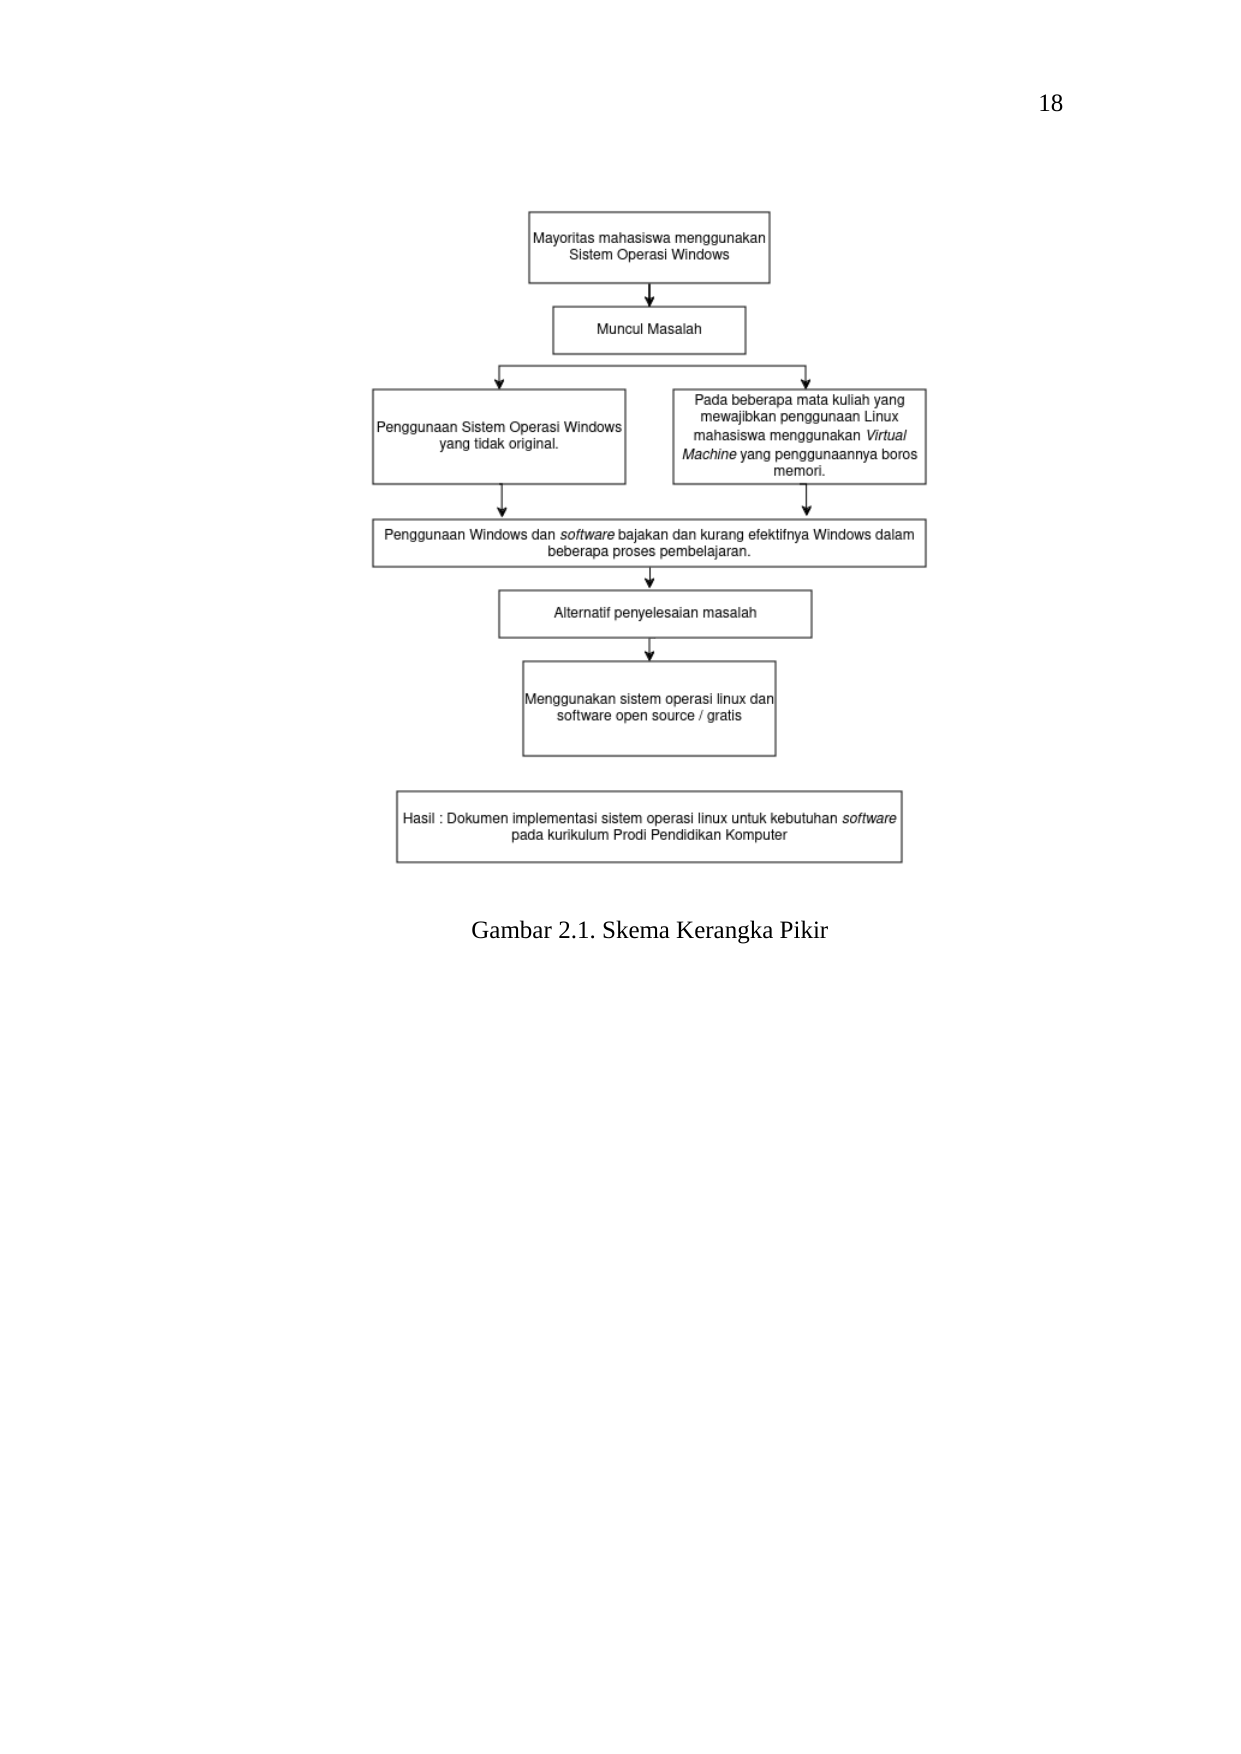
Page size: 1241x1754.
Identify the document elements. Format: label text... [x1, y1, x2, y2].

picture [289, 165, 1010, 886]
text Gambar 2.1. Skema Kerangka Pikir [289, 886, 1010, 944]
